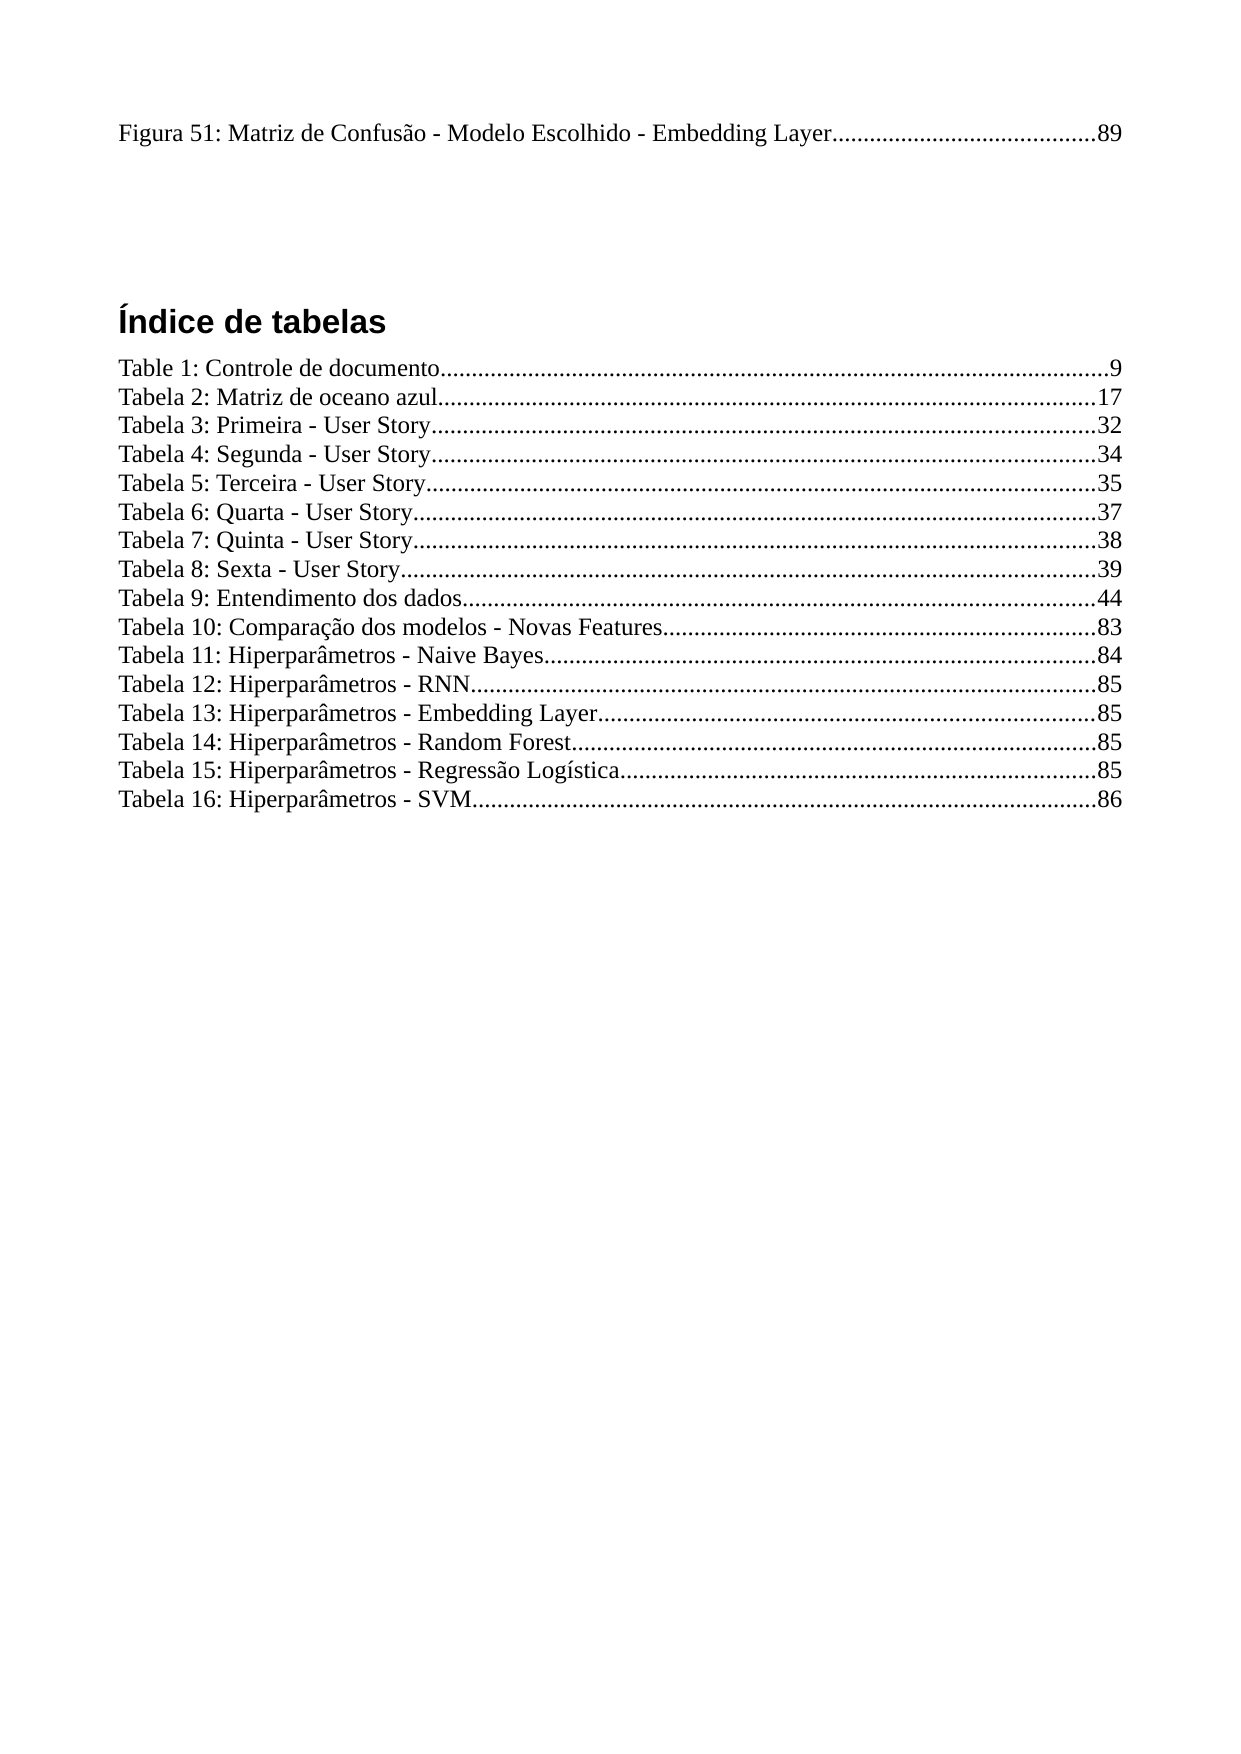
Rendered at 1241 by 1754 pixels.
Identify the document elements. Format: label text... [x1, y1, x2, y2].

text Tabela 16: Hiperparâmetros - SVM 86 [118, 784, 1122, 813]
text Tabela 12: Hiperparâmetros - RNN 85 [118, 669, 1122, 698]
text Figura 51: Matriz de Confusão - Modelo Escolhido - Embedding Layer 89 [118, 118, 1122, 147]
text Tabela 4: Segunda - User Story 34 [118, 439, 1122, 468]
text Tabela 15: Hiperparâmetros - Regressão Logística 85 [118, 755, 1122, 784]
text Tabela 11: Hiperparâmetros - Naive Bayes 84 [118, 640, 1122, 669]
text Tabela 3: Primeira - User Story 32 [118, 410, 1122, 439]
text Table 1: Controle de documento 9 [118, 353, 1122, 382]
text Tabela 7: Quinta - User Story 38 [118, 525, 1122, 554]
subtitle Índice de tabelas [118, 302, 1122, 340]
text Tabela 9: Entendimento dos dados 44 [118, 583, 1122, 612]
text Tabela 10: Comparação dos modelos - Novas Features 83 [118, 612, 1122, 640]
text Tabela 6: Quarta - User Story 37 [118, 497, 1122, 525]
text Tabela 14: Hiperparâmetros - Random Forest 85 [118, 727, 1122, 755]
text Tabela 8: Sexta - User Story 39 [118, 554, 1122, 583]
text Tabela 2: Matriz de oceano azul 17 [118, 382, 1122, 410]
text Tabela 5: Terceira - User Story 35 [118, 468, 1122, 497]
text Tabela 13: Hiperparâmetros - Embedding Layer 85 [118, 698, 1122, 727]
